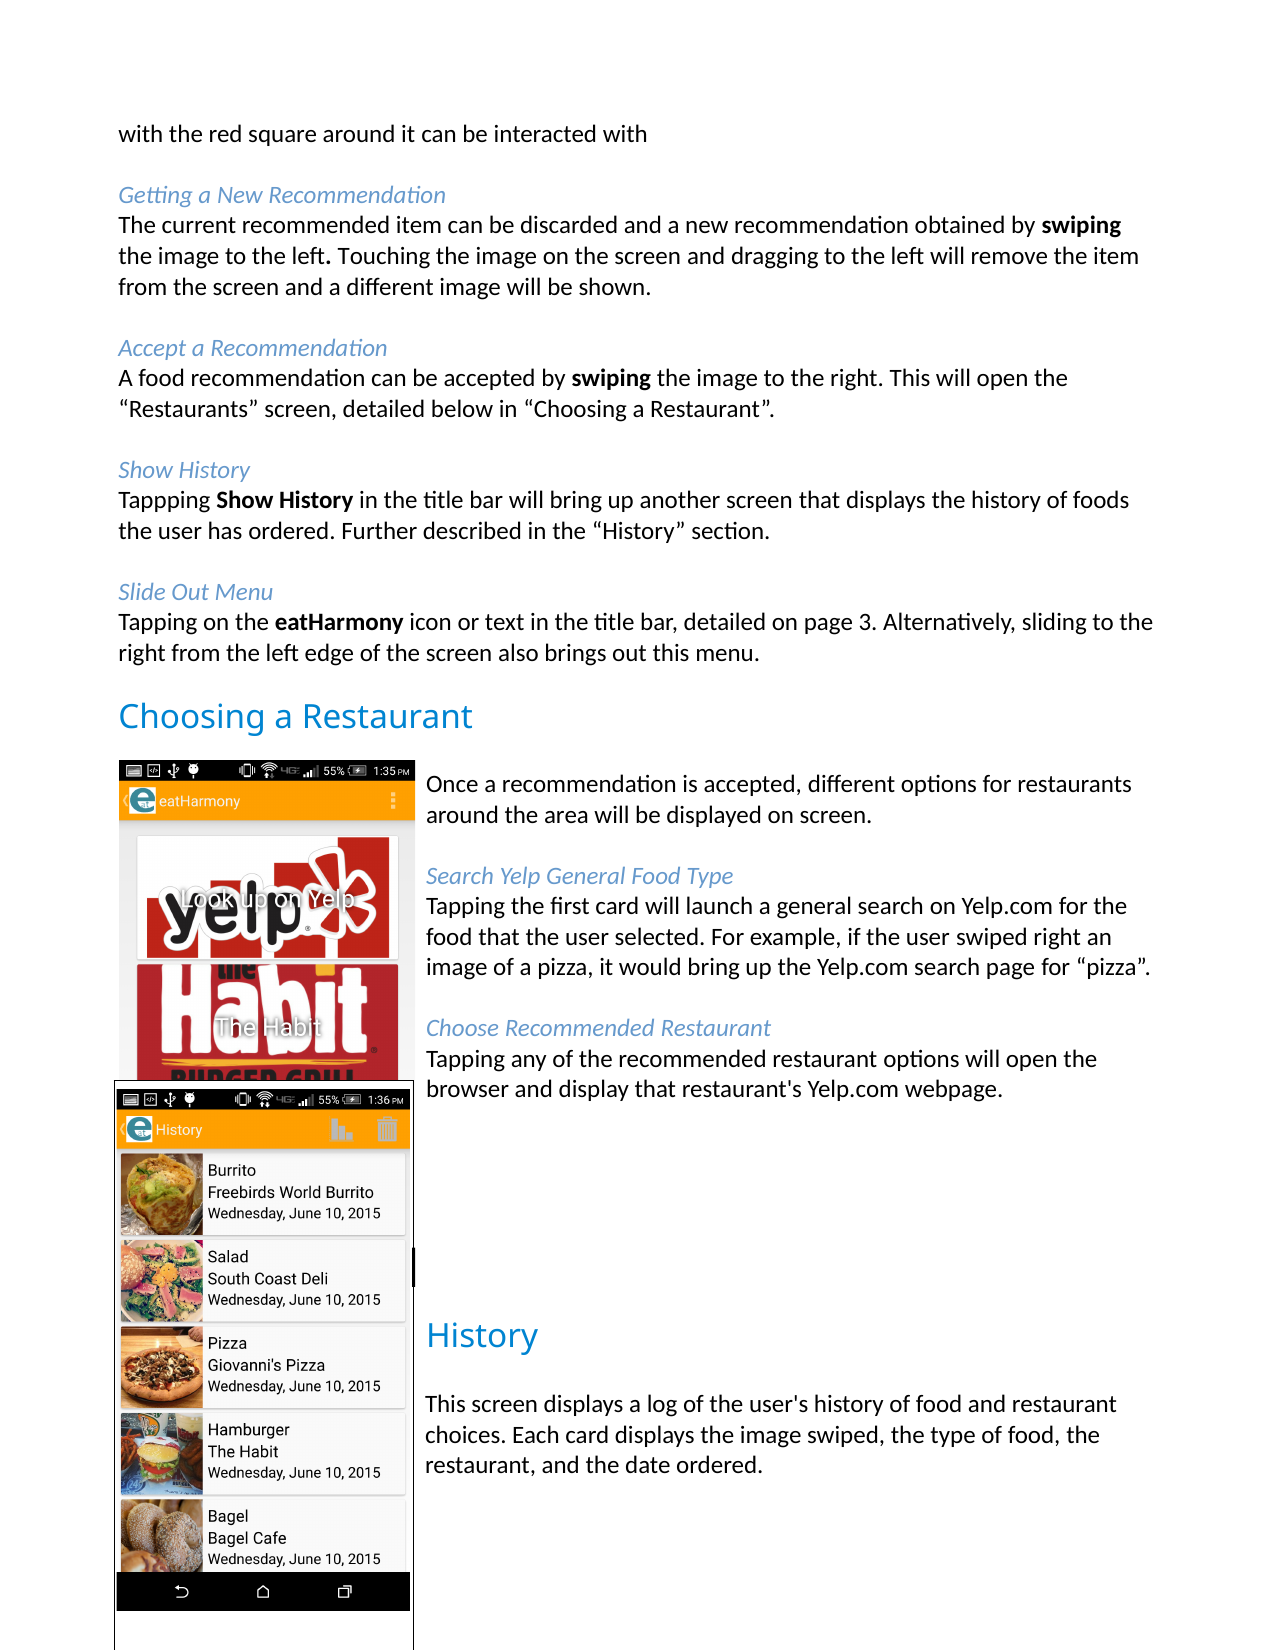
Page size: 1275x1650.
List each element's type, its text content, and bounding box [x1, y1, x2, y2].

text Once a recommendation is accepted, different options for restaurants around the area will be displayed on screen. [415, 768, 1157, 829]
text Tappping Show History in the title bar will bring up another screen that displays the history of foods the user has ordered. Further described in the “History” section. [118, 484, 1157, 545]
text Tapping any of the recommended restaurant options will open the browser and display that restaurant's Yelp.com webpage. [415, 1043, 1157, 1104]
text Tapping the first card will launch a general search on Yelp.com for the food that the user selected. For example, if the user swiped right an image of a pizza, it would bring up the Yelp.com search page for “pizza”. [415, 891, 1157, 982]
text Show History [118, 454, 1157, 484]
text This screen displays a log of the user's history of food and restaurant choices. Each card displays the image swiped, the type of food, the restaurant, and the date ordered. [414, 1388, 1157, 1480]
text Getting a New Recommendation [118, 179, 1157, 210]
text Slide Out Menu [118, 576, 1157, 606]
subtitle Choosing a Restaurant [118, 692, 1157, 738]
text Accept a Recommendation [118, 332, 1157, 362]
text Tapping on the eatHarmony icon or text in the title bar, detailed on page 3. Alternatively, sliding to the right from the left edge of the screen also brings out this menu. [118, 606, 1157, 667]
text Choose Recommended Restaurant [415, 1013, 1157, 1043]
text with the red square around it can be interacted with [118, 118, 1157, 149]
text The current recommended item can be discarded and a new recommendation obtained by swiping the image to the left. Touching the image on the screen and dragging to the left will remove the item from the screen and a different image will be shown. [118, 210, 1157, 301]
picture [119, 760, 415, 1287]
text Search Yelp General Food Type [415, 860, 1157, 891]
subtitle History [414, 1312, 1157, 1358]
text A food recommendation can be accepted by swiping the image to the right. This will open the “Restaurants” screen, detailed below in “Choosing a Restaurant”. [118, 362, 1157, 423]
picture [116, 1089, 410, 1611]
